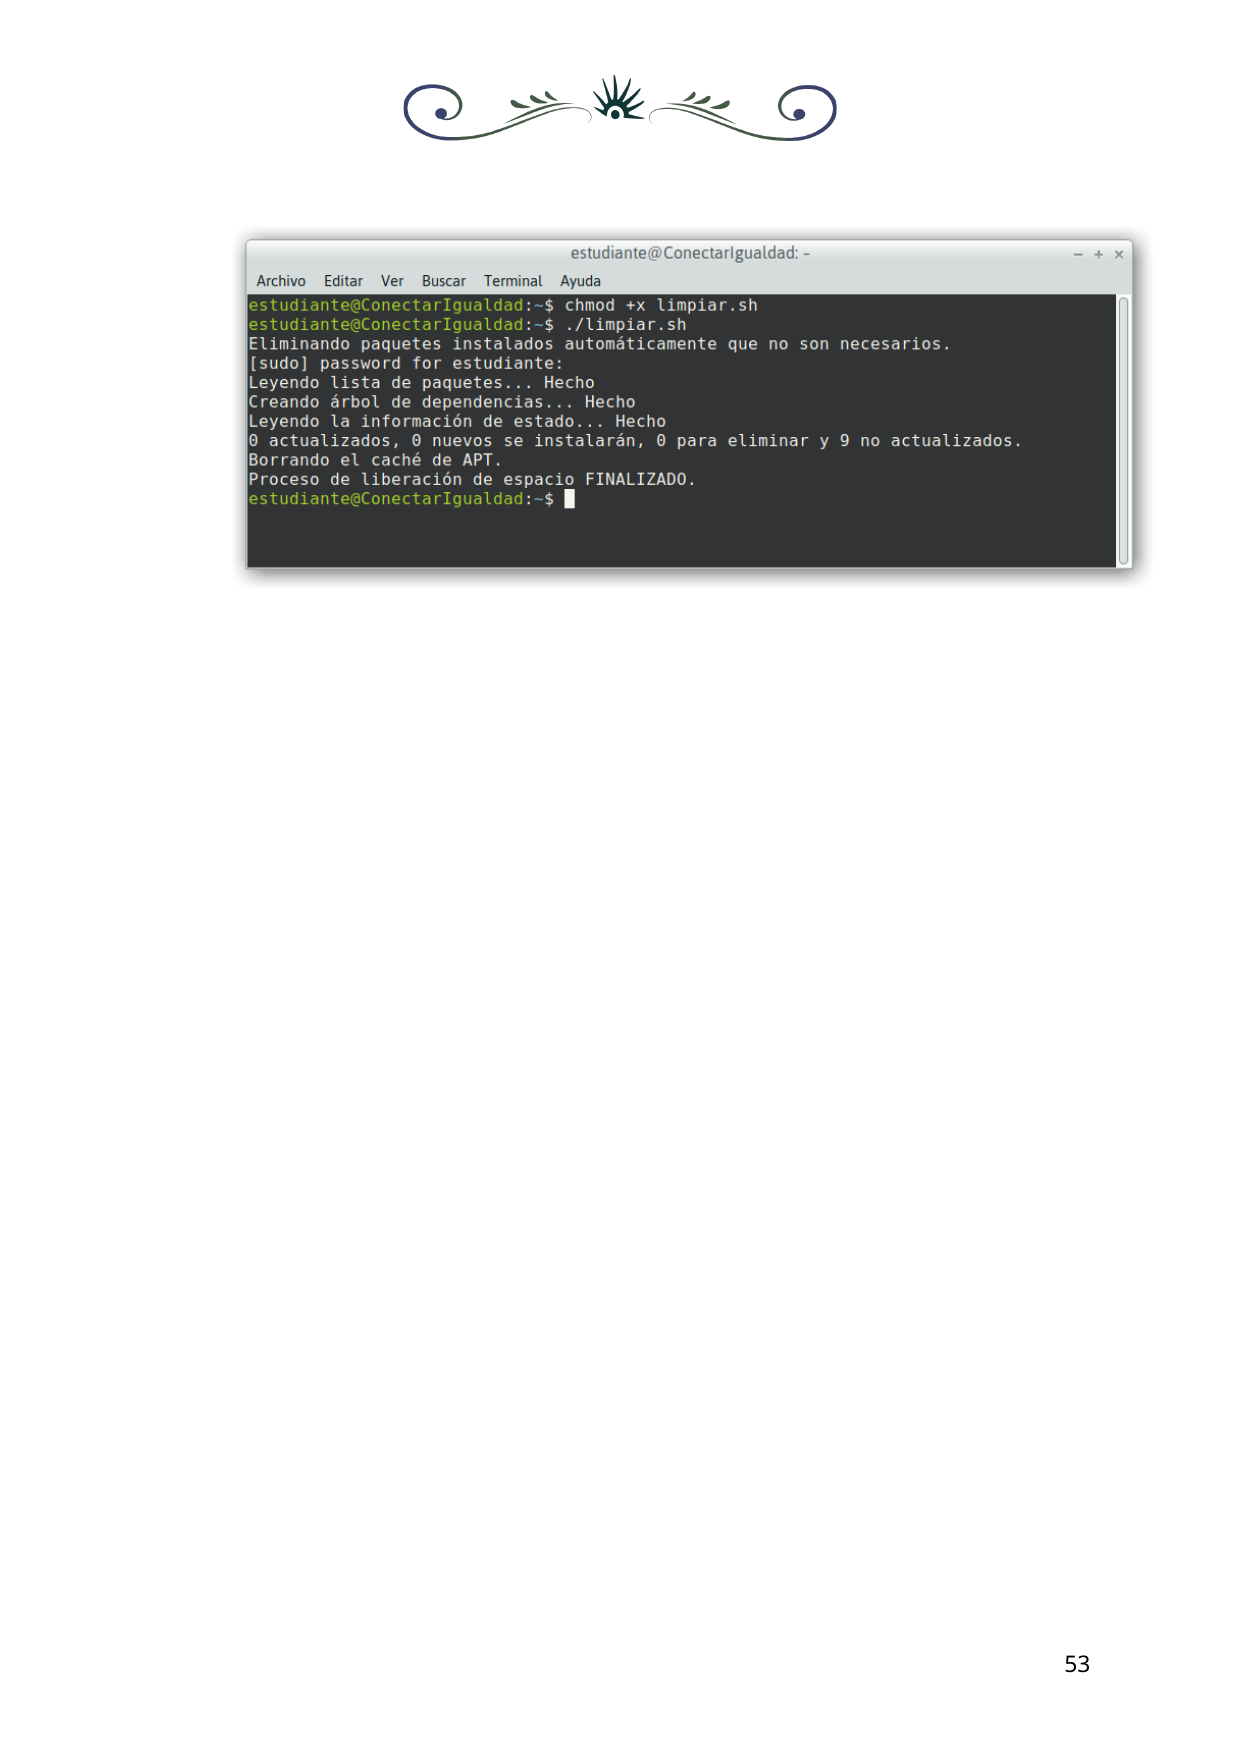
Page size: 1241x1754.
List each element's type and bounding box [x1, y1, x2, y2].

picture [225, 221, 1166, 597]
picture [403, 75, 837, 141]
